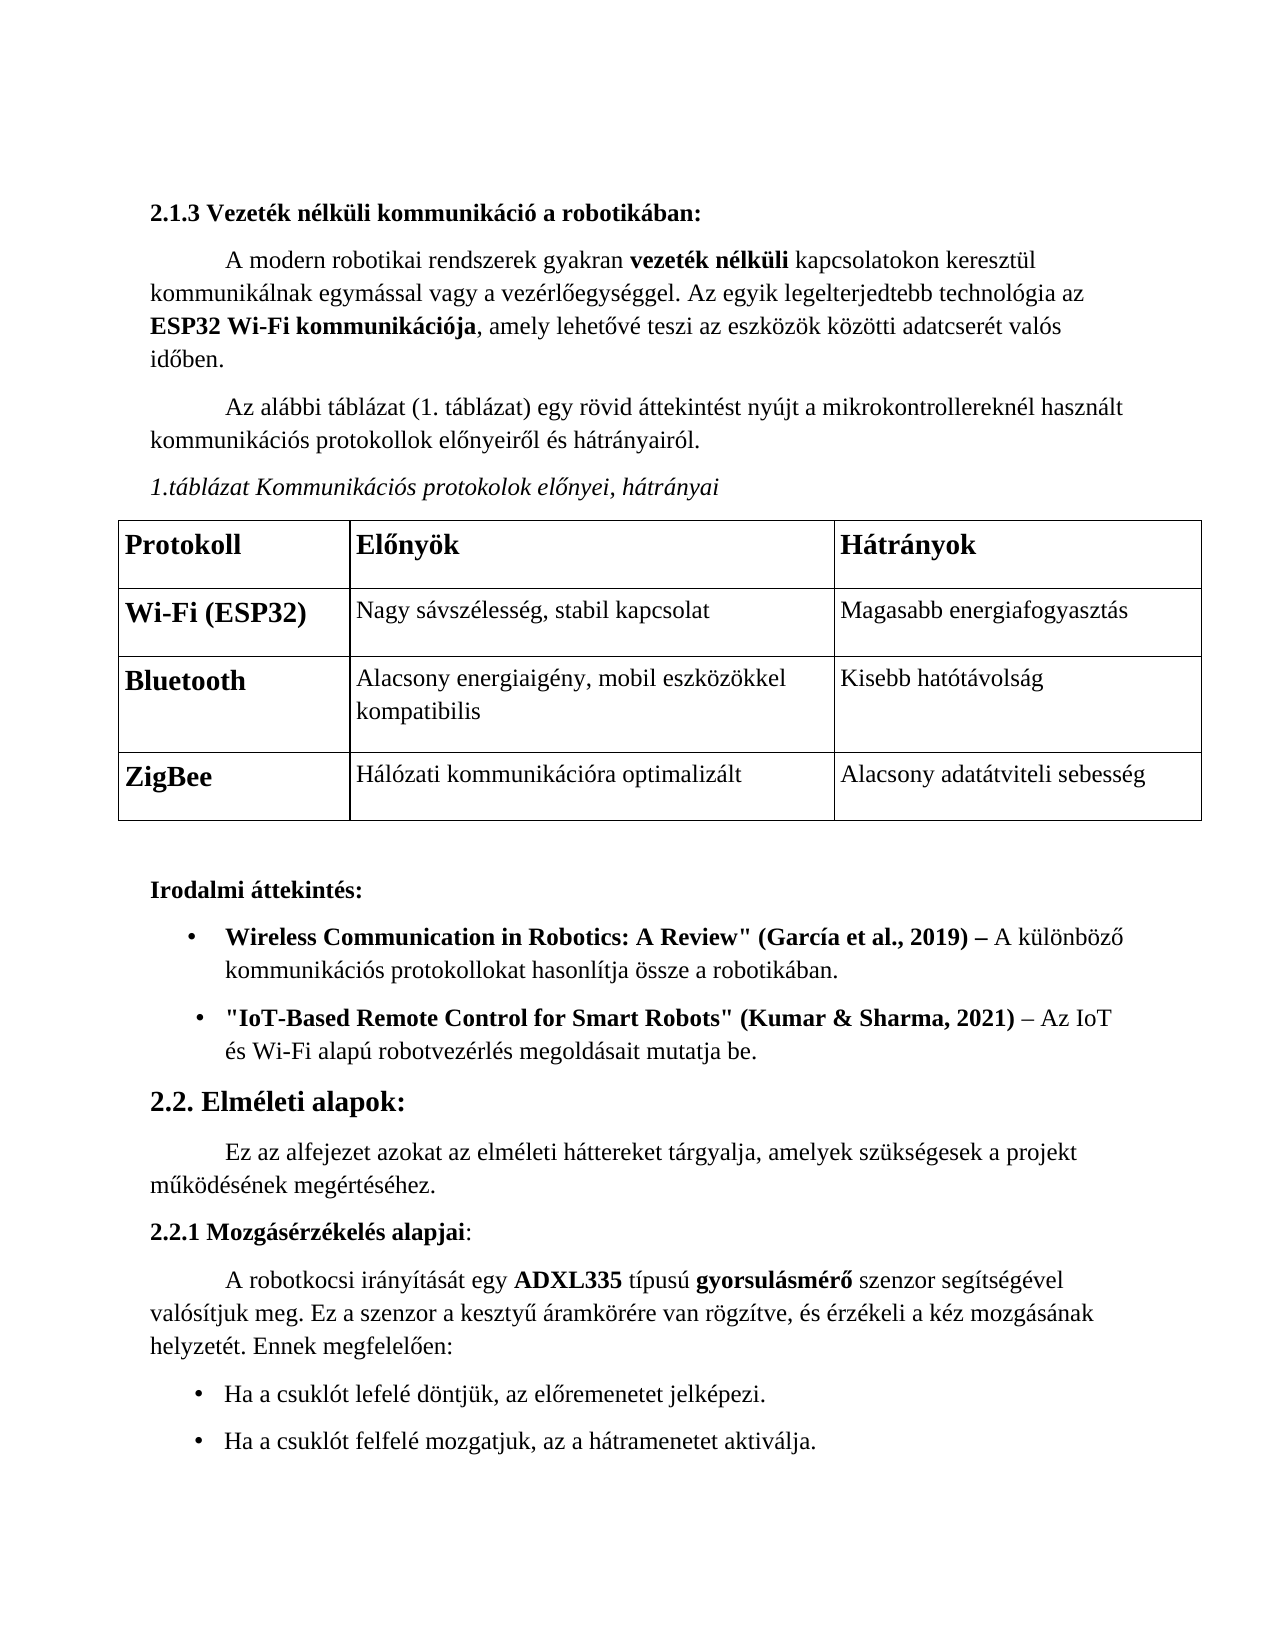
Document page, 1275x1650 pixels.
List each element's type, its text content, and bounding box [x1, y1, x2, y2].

table_cell Magasabb energiafogyasztás [835, 589, 1201, 656]
list Wireless Communication in Robotics: A Review" (García et al., 2019) – A különböző kommunikációs protokollokat hasonlítja össze a robotikában. [187, 922, 1125, 984]
table_cell Hálózati kommunikációra optimalizált [351, 753, 834, 820]
text 2.2.1 Mozgásérzékelés alapjai: [150, 1217, 1125, 1246]
table_cell ZigBee [119, 753, 349, 820]
text 1.táblázat Kommunikációs protokolok előnyei, hátrányai [150, 472, 1125, 501]
list Ha a csuklót felfelé mozgatjuk, az a hátramenetet aktiválja. [194, 1426, 1125, 1455]
text 2.1.3 Vezeték nélküli kommunikáció a robotikában: [150, 198, 1125, 226]
table_cell Alacsony adatátviteli sebesség [835, 753, 1201, 820]
table_cell Alacsony energiaigény, mobil eszközökkel kompatibilis [351, 657, 834, 752]
table_header Protokoll [119, 521, 349, 588]
text Irodalmi áttekintés: [150, 875, 1125, 903]
text A modern robotikai rendszerek gyakran vezeték nélküli kapcsolatokon keresztül kommunikálnak egymással vagy a vezérlőegységgel. Az egyik legelterjedtebb technológia az ESP32 Wi-Fi kommunikációja, amely lehetővé teszi az eszközök közötti adatcserét valós időben. [150, 245, 1125, 373]
table_cell Wi-Fi (ESP32) [119, 589, 349, 656]
table_cell Kisebb hatótávolság [835, 657, 1201, 752]
text Az alábbi táblázat (1. táblázat) egy rövid áttekintést nyújt a mikrokontrollereknél használt kommunikációs protokollok előnyeiről és hátrányairól. [150, 392, 1125, 454]
list Ha a csuklót lefelé döntjük, az előremenetet jelképezi. [194, 1379, 1125, 1407]
table_header Előnyök [351, 521, 834, 588]
text Ez az alfejezet azokat az elméleti háttereket tárgyalja, amelyek szükségesek a projekt működésének megértéséhez. [150, 1137, 1125, 1198]
table_cell Bluetooth [119, 657, 349, 752]
list "IoT-Based Remote Control for Smart Robots" (Kumar & Sharma, 2021) – Az IoT és Wi-Fi alapú robotvezérlés megoldásait mutatja be. [196, 1003, 1125, 1065]
table_cell Nagy sávszélesség, stabil kapcsolat [351, 589, 834, 656]
text A robotkocsi irányítását egy ADXL335 típusú gyorsulásmérő szenzor segítségével valósítjuk meg. Ez a szenzor a kesztyű áramkörére van rögzítve, és érzékeli a kéz mozgásának helyzetét. Ennek megfelelően: [150, 1265, 1125, 1360]
table_header Hátrányok [835, 521, 1201, 588]
text 2.2. Elméleti alapok: [150, 1084, 1125, 1117]
